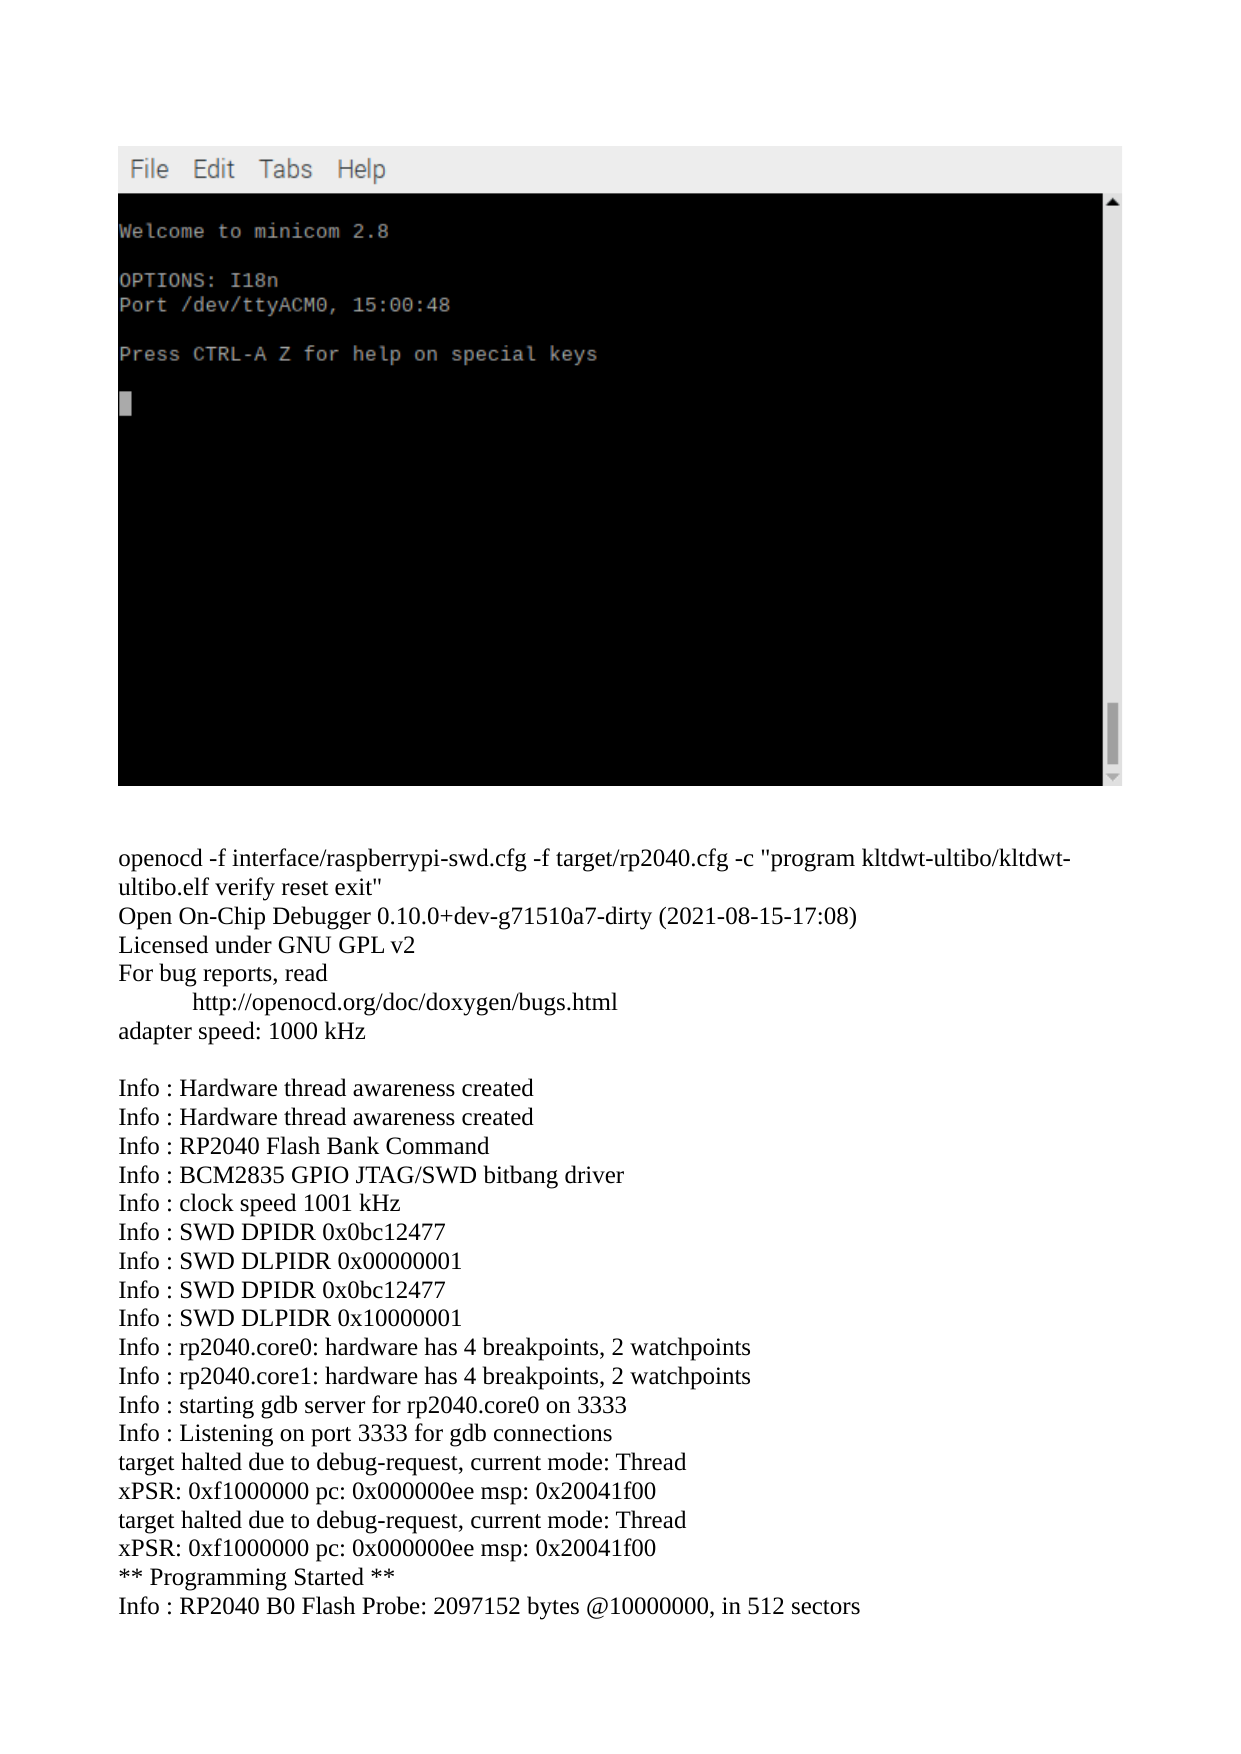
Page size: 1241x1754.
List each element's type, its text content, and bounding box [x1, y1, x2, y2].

text Info : Listening on port 3333 for gdb connections [118, 1418, 1122, 1447]
text Info : Hardware thread awareness created [118, 1073, 1122, 1102]
text Info : clock speed 1001 kHz [118, 1188, 1122, 1217]
text Info : RP2040 Flash Bank Command [118, 1131, 1122, 1160]
text Info : Hardware thread awareness created [118, 1102, 1122, 1131]
text xPSR: 0xf1000000 pc: 0x000000ee msp: 0x20041f00 [118, 1533, 1122, 1562]
text target halted due to debug-request, current mode: Thread [118, 1447, 1122, 1476]
text Info : starting gdb server for rp2040.core0 on 3333 [118, 1390, 1122, 1418]
text Licensed under GNU GPL v2 [118, 930, 1122, 958]
text For bug reports, read [118, 958, 1122, 987]
text http://openocd.org/doc/doxygen/bugs.html [118, 987, 1122, 1016]
text Info : rp2040.core1: hardware has 4 breakpoints, 2 watchpoints [118, 1361, 1122, 1390]
text Info : BCM2835 GPIO JTAG/SWD bitbang driver [118, 1160, 1122, 1188]
text ** Programming Started ** [118, 1562, 1122, 1591]
text Info : SWD DPIDR 0x0bc12477 [118, 1275, 1122, 1303]
text Info : RP2040 B0 Flash Probe: 2097152 bytes @10000000, in 512 sectors [118, 1591, 1122, 1620]
text Info : SWD DLPIDR 0x10000001 [118, 1303, 1122, 1332]
text Info : SWD DPIDR 0x0bc12477 [118, 1217, 1122, 1246]
text target halted due to debug-request, current mode: Thread [118, 1505, 1122, 1533]
text Info : SWD DLPIDR 0x00000001 [118, 1246, 1122, 1275]
text Info : rp2040.core0: hardware has 4 breakpoints, 2 watchpoints [118, 1332, 1122, 1361]
text openocd -f interface/raspberrypi-swd.cfg -f target/rp2040.cfg -c "program kltdwt-ultibo/kltdwt-ultibo.elf verify reset exit" [118, 843, 1122, 901]
picture [118, 146, 1123, 786]
text adapter speed: 1000 kHz [118, 1016, 1122, 1045]
text xPSR: 0xf1000000 pc: 0x000000ee msp: 0x20041f00 [118, 1476, 1122, 1505]
text Open On-Chip Debugger 0.10.0+dev-g71510a7-dirty (2021-08-15-17:08) [118, 901, 1122, 930]
